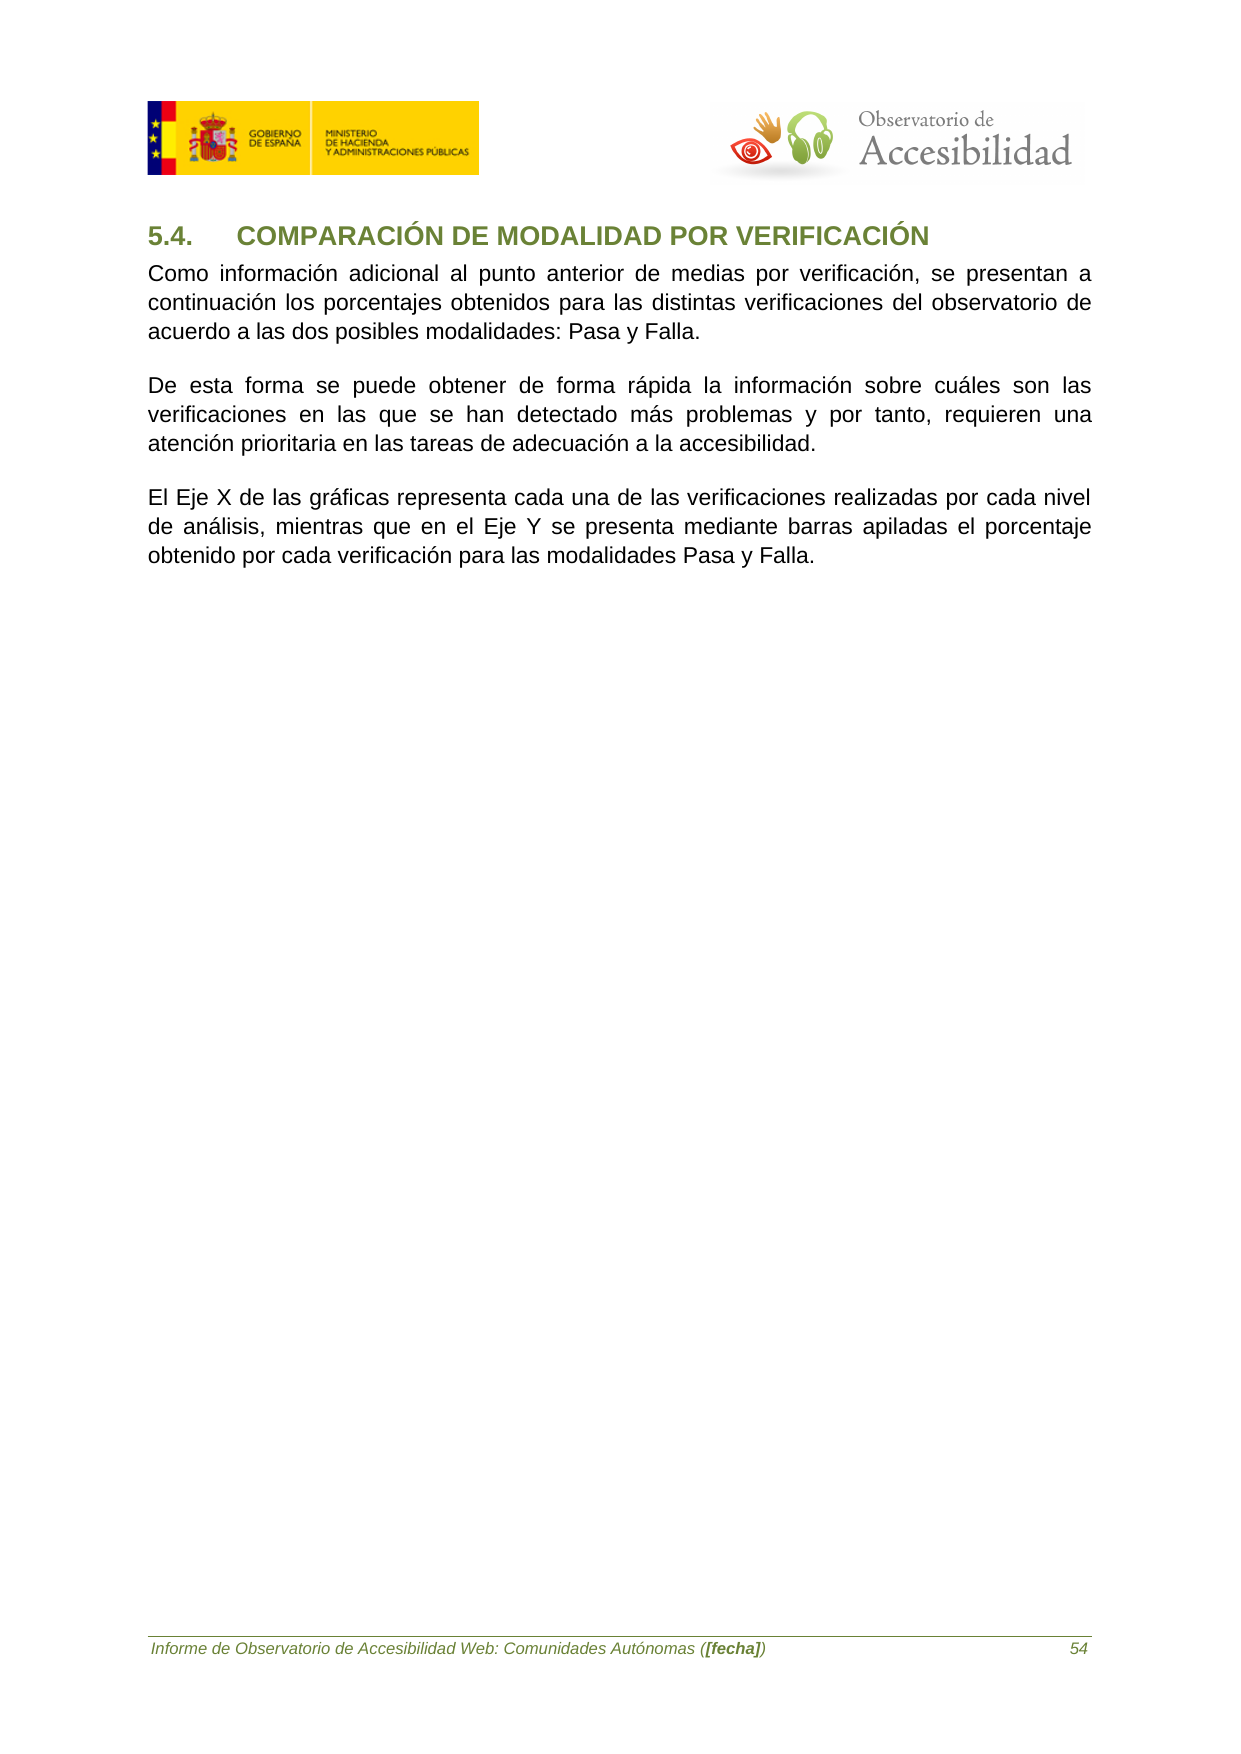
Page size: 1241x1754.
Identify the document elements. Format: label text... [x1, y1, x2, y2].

picture [147, 101, 479, 175]
text El Eje X de las gráficas representa cada una de las verificaciones realizadas por cada nivel de análisis, mientras que en el Eje Y se presenta mediante barras apiladas el porcentaje obtenido por cada verificación para las modalidades Pasa y Falla. [148, 484, 1092, 568]
text De esta forma se puede obtener de forma rápida la información sobre cuáles son las verificaciones en las que se han detectado más problemas y por tanto, requieren una atención prioritaria en las tareas de adecuación a la accesibilidad. [148, 372, 1092, 456]
picture [710, 102, 1086, 185]
subtitle Comparación de Modalidad por Verificación [148, 220, 1092, 251]
text Como información adicional al punto anterior de medias por verificación, se presentan a continuación los porcentajes obtenidos para las distintas verificaciones del observatorio de acuerdo a las dos posibles modalidades: Pasa y Falla. [148, 260, 1092, 344]
